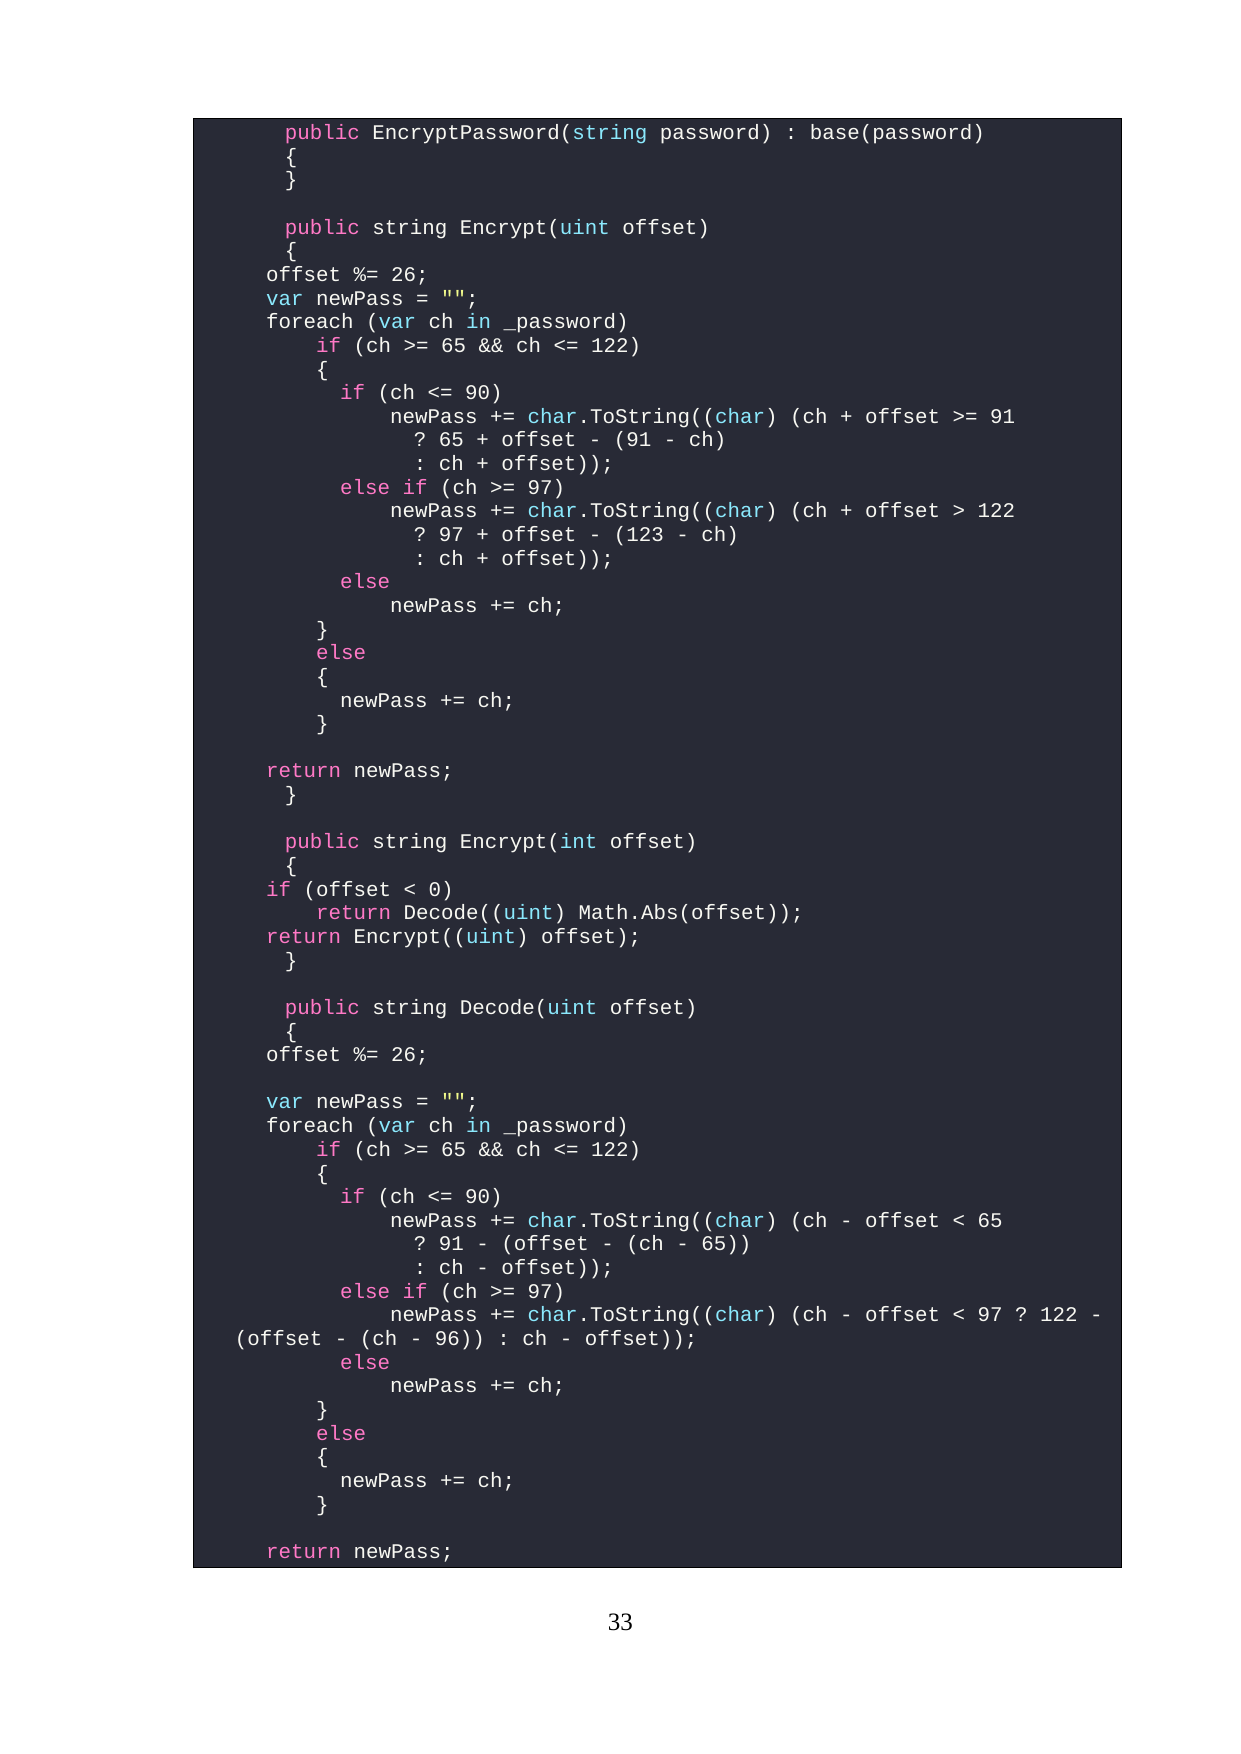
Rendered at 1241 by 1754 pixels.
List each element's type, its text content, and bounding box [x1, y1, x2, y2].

list newPass += ch; [194, 686, 1121, 709]
list } [194, 780, 1121, 804]
list if (offset < 0) [194, 875, 1121, 898]
list return newPass; [194, 1537, 1121, 1567]
list newPass += char.ToString((char) (ch + offset > 122 [194, 496, 1121, 520]
list else [194, 1419, 1121, 1442]
list } [194, 946, 1121, 969]
list var newPass = ""; [194, 1088, 1121, 1111]
list newPass += char.ToString((char) (ch - offset < 97 ? 122 - (offset - (ch - 96)) : ch - offset)); [194, 1300, 1121, 1348]
list public string Decode(uint offset) [194, 993, 1121, 1017]
list newPass += ch; [194, 1466, 1121, 1489]
list : ch + offset)); [194, 449, 1121, 473]
list } [194, 165, 1121, 189]
list else [194, 638, 1121, 662]
list { [194, 1017, 1121, 1040]
list public string Encrypt(uint offset) [194, 213, 1121, 236]
list offset %= 26; [194, 1040, 1121, 1064]
list newPass += char.ToString((char) (ch - offset < 65 [194, 1206, 1121, 1229]
list newPass += ch; [194, 591, 1121, 615]
list foreach (var ch in _password) [194, 307, 1121, 331]
list { [194, 851, 1121, 875]
list : ch - offset)); [194, 1253, 1121, 1277]
list public EncryptPassword(string password) : base(password) [194, 119, 1121, 142]
list ? 91 - (offset - (ch - 65)) [194, 1229, 1121, 1253]
list if (ch <= 90) [194, 378, 1121, 402]
list return Decode((uint) Math.Abs(offset)); [194, 898, 1121, 922]
list foreach (var ch in _password) [194, 1111, 1121, 1135]
list else if (ch >= 97) [194, 1277, 1121, 1300]
list { [194, 354, 1121, 378]
list var newPass = ""; [194, 284, 1121, 307]
list else if (ch >= 97) [194, 473, 1121, 496]
list if (ch >= 65 && ch <= 122) [194, 331, 1121, 354]
list offset %= 26; [194, 260, 1121, 284]
list : ch + offset)); [194, 544, 1121, 567]
list ? 97 + offset - (123 - ch) [194, 520, 1121, 544]
list else [194, 1348, 1121, 1371]
list { [194, 236, 1121, 260]
list if (ch <= 90) [194, 1182, 1121, 1206]
list } [194, 1489, 1121, 1513]
list newPass += ch; [194, 1371, 1121, 1395]
list return Encrypt((uint) offset); [194, 922, 1121, 946]
list { [194, 1158, 1121, 1182]
list { [194, 662, 1121, 686]
list } [194, 1395, 1121, 1419]
list public string Encrypt(int offset) [194, 827, 1121, 851]
list } [194, 709, 1121, 733]
list { [194, 142, 1121, 165]
list } [194, 615, 1121, 638]
list ? 65 + offset - (91 - ch) [194, 426, 1121, 449]
list else [194, 567, 1121, 591]
list { [194, 1442, 1121, 1466]
list newPass += char.ToString((char) (ch + offset >= 91 [194, 402, 1121, 426]
list return newPass; [194, 757, 1121, 780]
list if (ch >= 65 && ch <= 122) [194, 1135, 1121, 1158]
